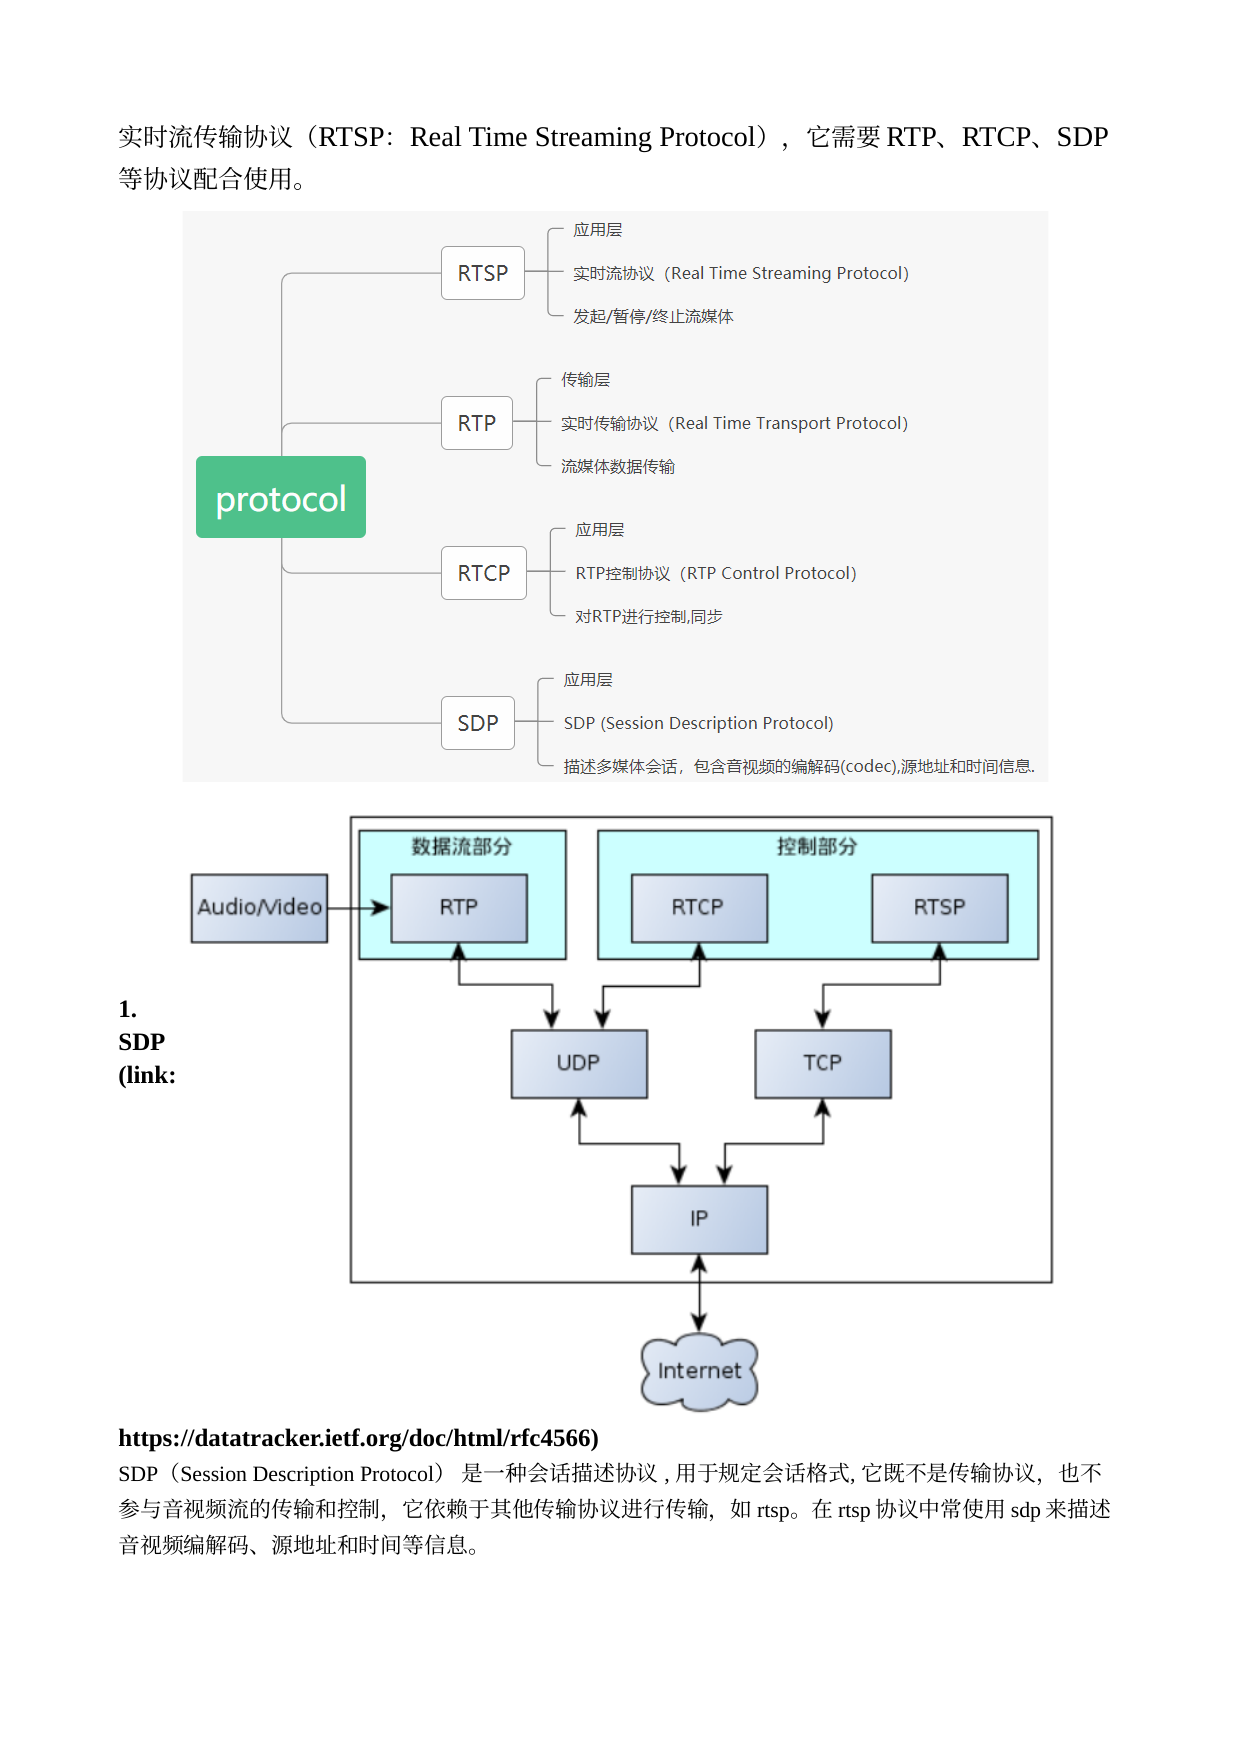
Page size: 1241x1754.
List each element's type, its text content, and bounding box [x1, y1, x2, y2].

text 实时流传输协议（RTSP：Real Time Streaming Protocol），它需要RTP、RTCP、SDP等协议配合使用。 [118, 118, 1122, 195]
picture [186, 811, 1063, 1423]
picture [182, 211, 1049, 782]
text SDP（Session Description Protocol） 是⼀种会话描述协议 , 用于规定会话格式, 它既不是传输协议，也不参与音视频流的传输和控制，它依赖于其他传输协议进行传输，如rtsp。在rtsp协议中常使用sdp来描述音视频编解码、源地址和时间等信息。 [118, 1456, 1122, 1560]
text 1. SDP (link: https://datatracker.ietf.org/doc/html/rfc4566) [118, 994, 1122, 1452]
